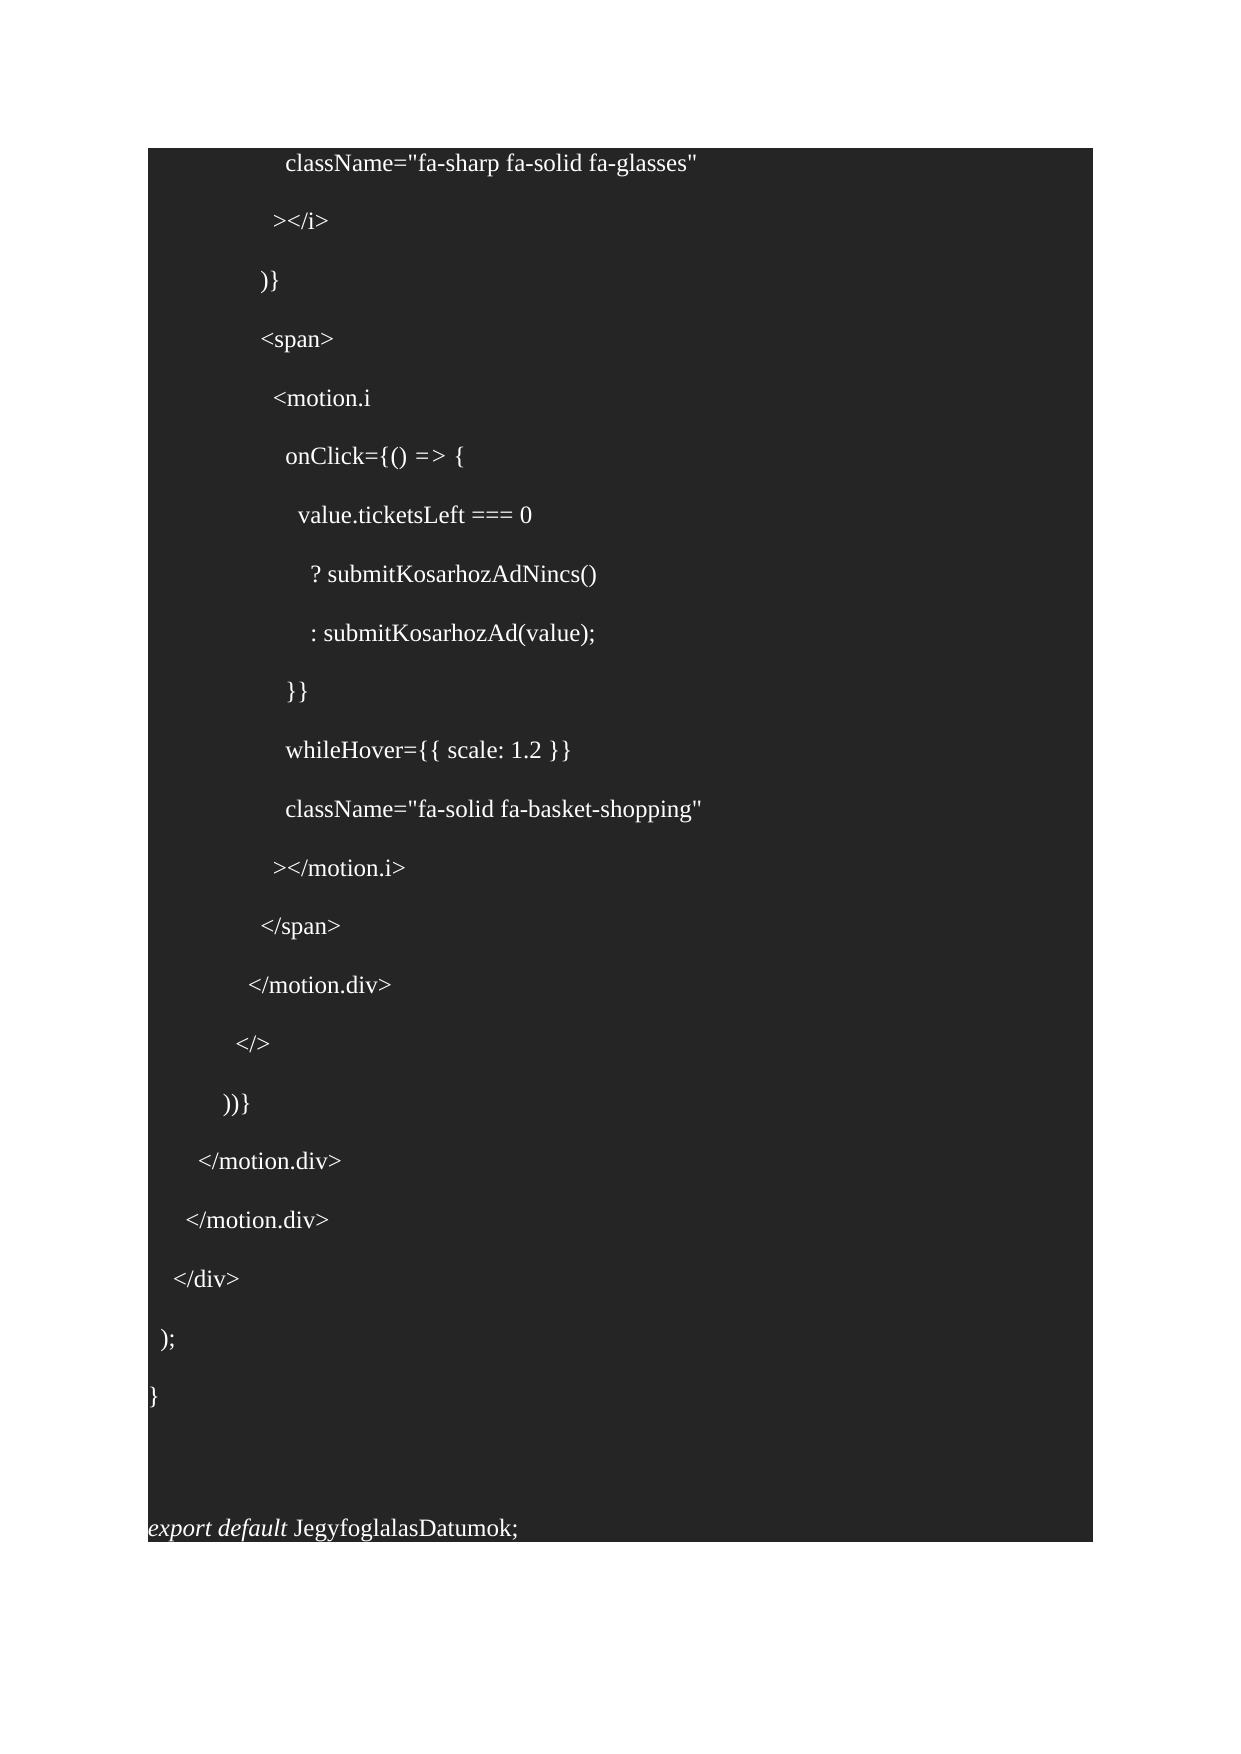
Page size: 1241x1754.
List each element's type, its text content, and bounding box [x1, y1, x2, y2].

text ></i> [148, 206, 1093, 235]
text <span> [148, 324, 1093, 353]
text className="fa-sharp fa-solid fa-glasses" [148, 148, 1093, 176]
text ); [148, 1323, 1093, 1351]
text ? submitKosarhozAdNincs() [148, 559, 1093, 588]
text : submitKosarhozAd(value); [148, 618, 1093, 646]
text ></motion.i> [148, 853, 1093, 881]
text </> [148, 1029, 1093, 1058]
text }} [148, 676, 1093, 705]
text onClick={() => { [148, 441, 1093, 470]
text </motion.div> [148, 1146, 1093, 1175]
text </motion.div> [148, 1205, 1093, 1234]
text <motion.i [148, 383, 1093, 411]
text </span> [148, 911, 1093, 940]
text </div> [148, 1264, 1093, 1293]
text whileHover={{ scale: 1.2 }} [148, 735, 1093, 764]
text export default JegyfoglalasDatumok; [148, 1513, 1093, 1542]
text </motion.div> [148, 970, 1093, 999]
text ))} [148, 1088, 1093, 1116]
text className="fa-solid fa-basket-shopping" [148, 794, 1093, 823]
text } [148, 1381, 1093, 1410]
text )} [148, 265, 1093, 294]
text value.ticketsLeft === 0 [148, 500, 1093, 529]
